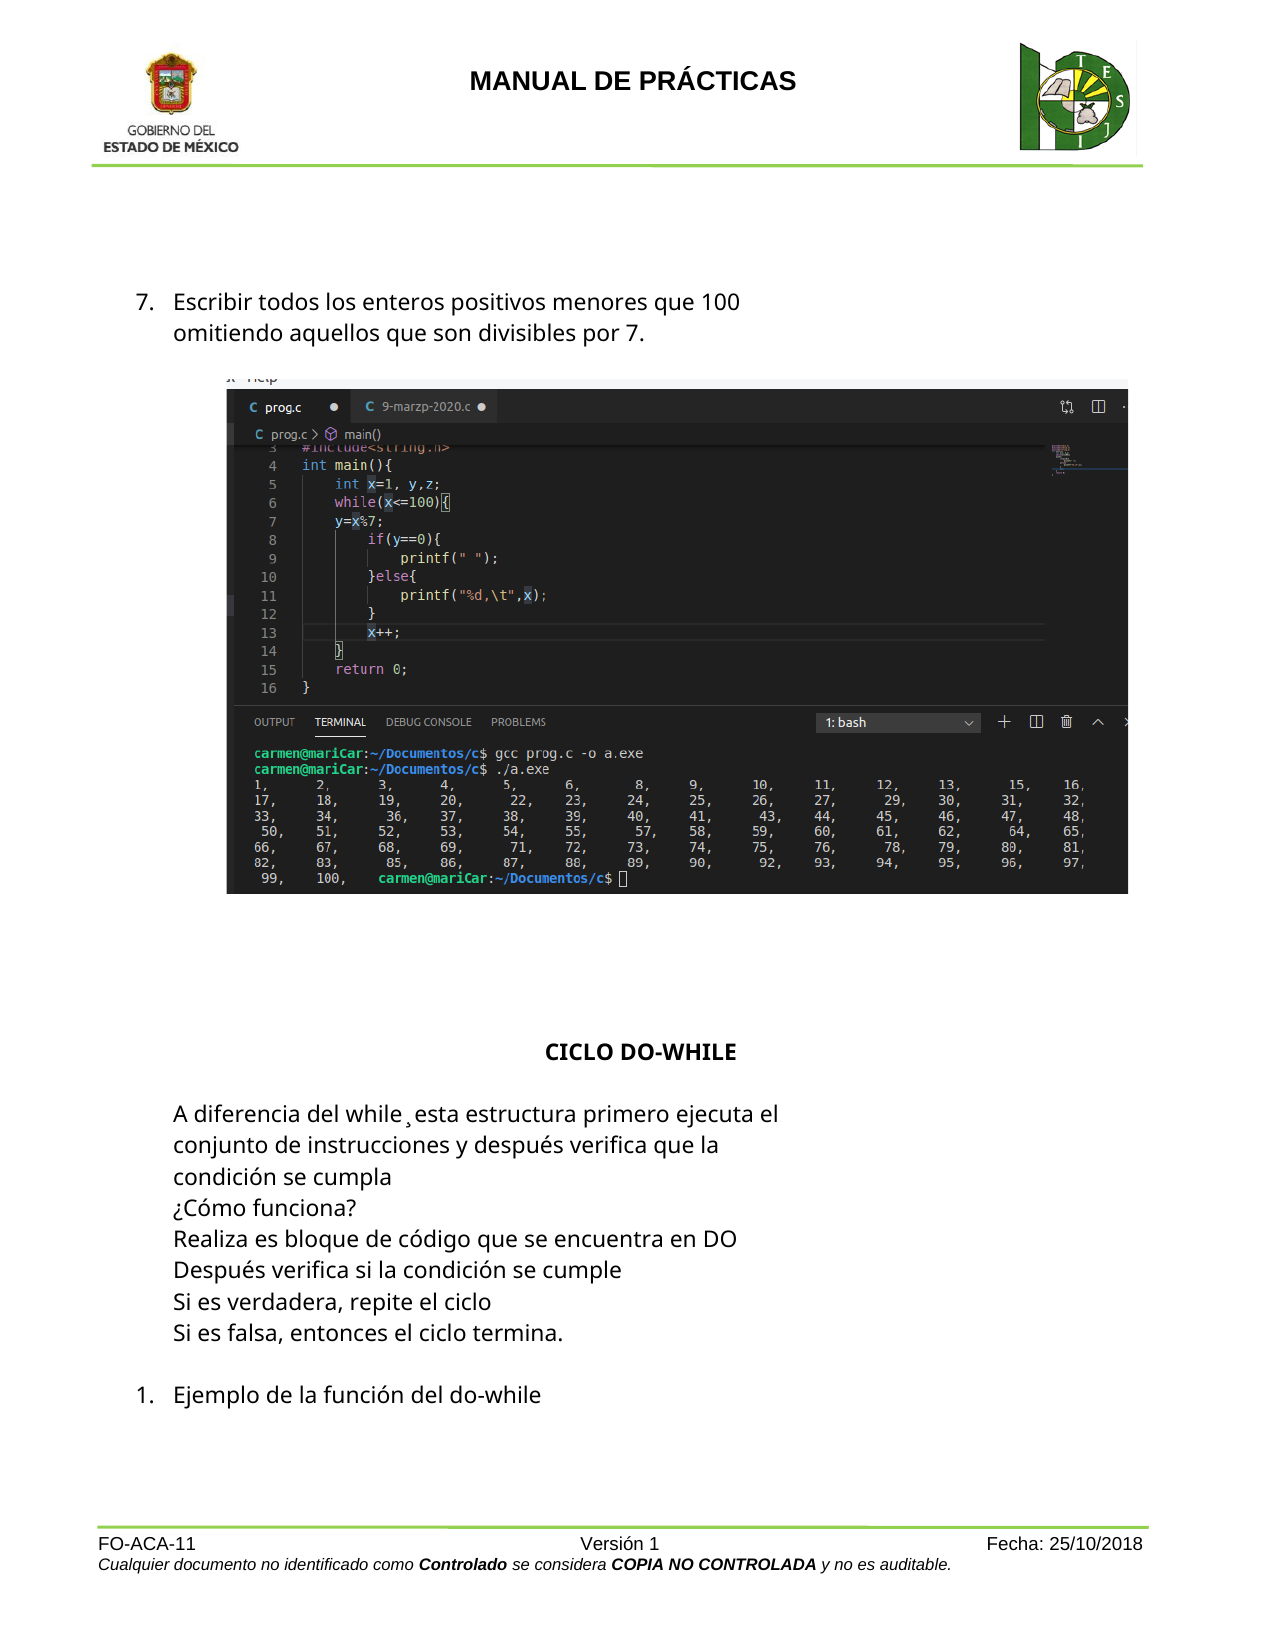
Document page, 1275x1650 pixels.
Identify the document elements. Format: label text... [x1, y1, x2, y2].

list Si es verdadera, repite el ciclo [135, 1286, 1183, 1317]
picture [1018, 41, 1137, 157]
list Ejemplo de la función del do-while [135, 1379, 1183, 1411]
list Realiza es bloque de código que se encuentra en DO [135, 1223, 1183, 1254]
list conjunto de instrucciones y después verifica que la [135, 1129, 1183, 1161]
list Escribir todos los enteros positivos menores que 100 [135, 286, 1183, 317]
text CICLO DO-WHILE [98, 1036, 1183, 1067]
list omitiendo aquellos que son divisibles por 7. [135, 317, 1183, 348]
list condición se cumpla [135, 1161, 1183, 1192]
picture [226, 379, 1129, 894]
list Si es falsa, entonces el ciclo termina. [135, 1317, 1183, 1348]
list ¿Cómo funciona? [135, 1192, 1183, 1223]
list Después verifica si la condición se cumple [135, 1254, 1183, 1286]
picture [95, 42, 241, 161]
list A diferencia del while ̧ esta estructura primero ejecuta el [135, 1098, 1183, 1129]
